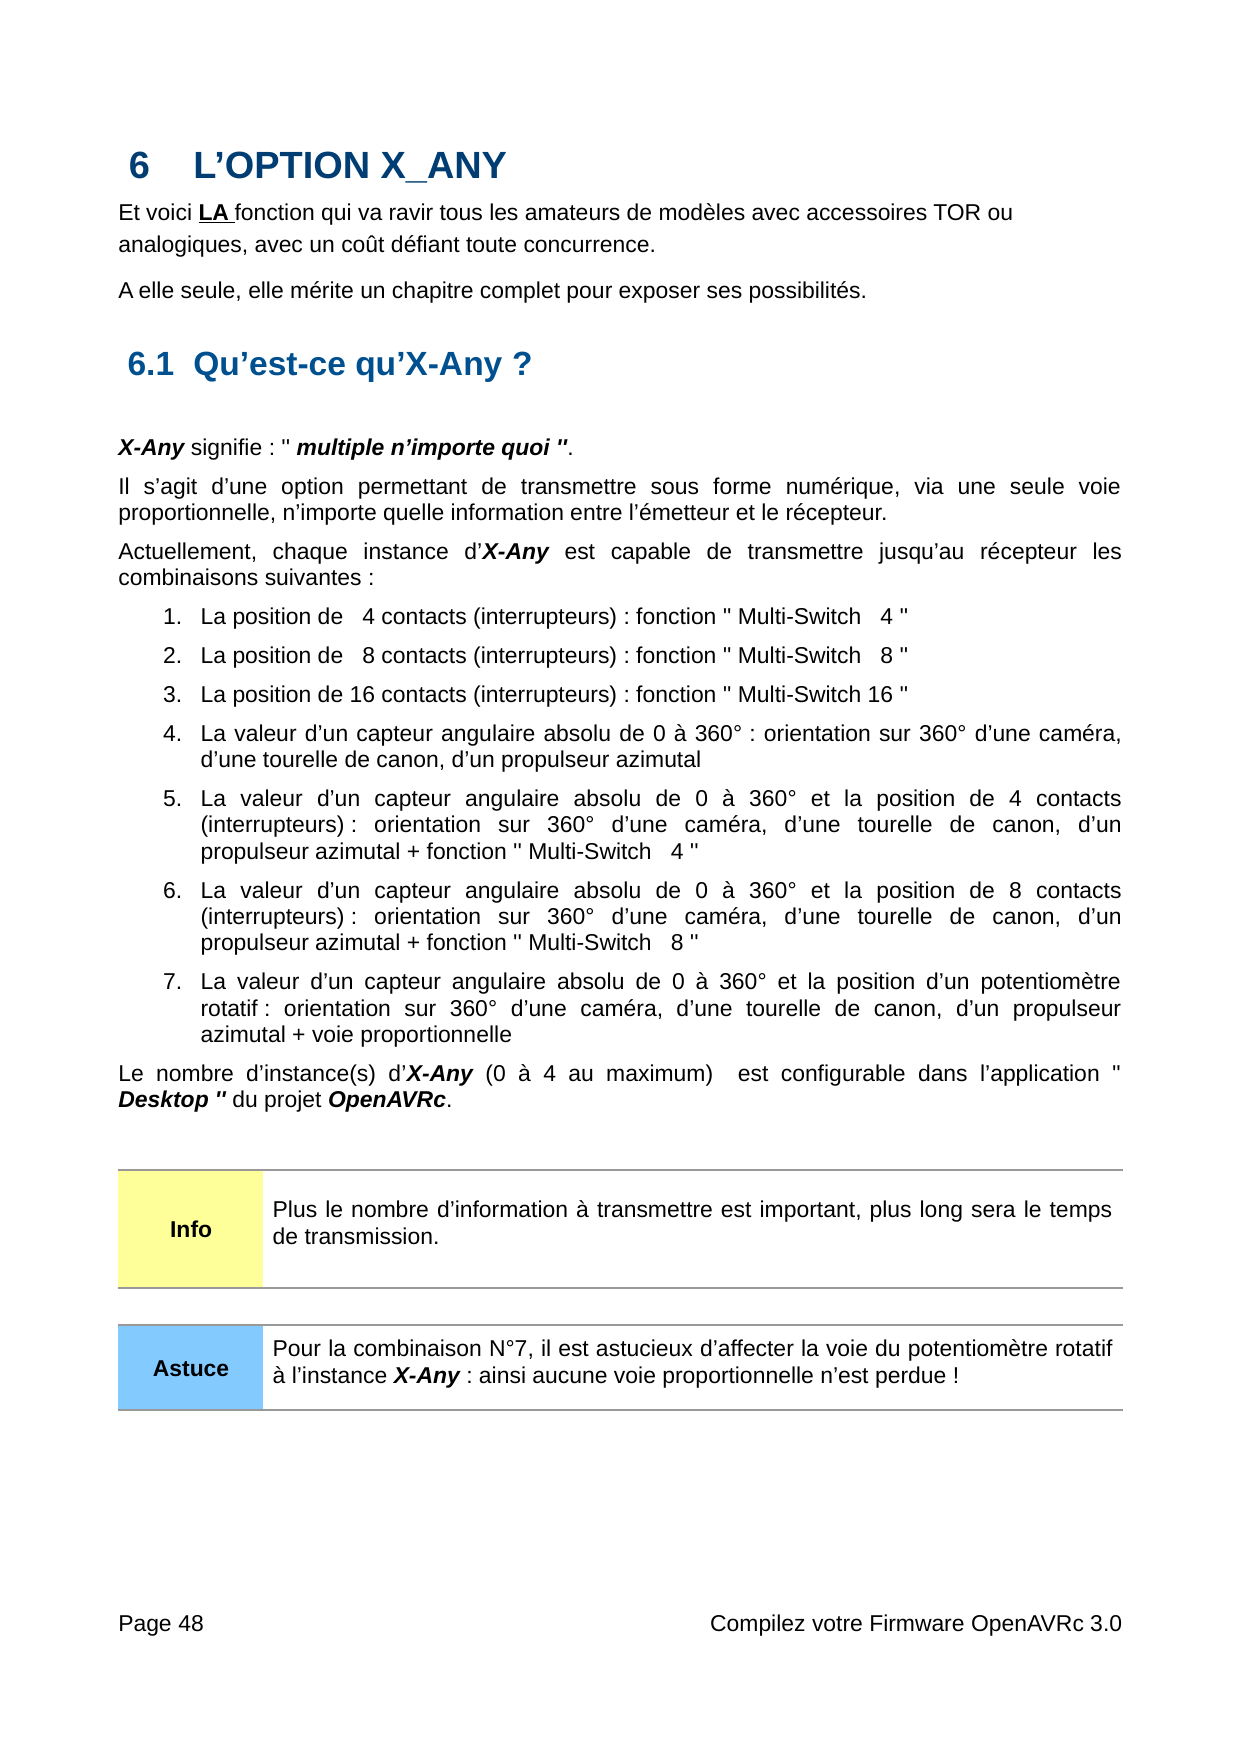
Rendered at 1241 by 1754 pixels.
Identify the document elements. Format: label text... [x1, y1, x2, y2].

list La position de 4 contacts (interrupteurs) : fonction '' Multi-Switch 4 '' [163, 603, 1122, 629]
subtitle Qu’est-ce qu’X-Any ? [118, 344, 1122, 383]
text Actuellement, chaque instance d’X-Any est capable de transmettre jusqu’au récepteur les combinaisons suivantes : [118, 538, 1122, 591]
text Le nombre d’instance(s) d’X-Any (0 à 4 au maximum) est configurable dans l’application '' Desktop '' du projet OpenAVRc. [118, 1060, 1122, 1112]
list La position de 16 contacts (interrupteurs) : fonction '' Multi-Switch 16 '' [163, 681, 1122, 707]
text X-Any signifie : '' multiple n’importe quoi ''. [118, 434, 1122, 460]
list La valeur d’un capteur angulaire absolu de 0 à 360° et la position d’un potentiomètre rotatif : orientation sur 360° d’une caméra, d’une tourelle de canon, d’un propulseur azimutal + voie proportionnelle [163, 968, 1122, 1047]
text Il s’agit d’une option permettant de transmettre sous forme numérique, via une seule voie proportionnelle, n’importe quelle information entre l’émetteur et le récepteur. [118, 473, 1122, 526]
text Et voici LA fonction qui va ravir tous les amateurs de modèles avec accessoires TOR ou analogiques, avec un coût défiant toute concurrence. [118, 199, 1122, 257]
table_header Plus le nombre d’information à transmettre est important, plus long sera le temps de transmission. [264, 1171, 1122, 1287]
table_header Pour la combinaison N°7, il est astucieux d’affecter la voie du potentiomètre rotatif à l’instance X-Any : ainsi aucune voie proportionnelle n’est perdue ! [264, 1326, 1122, 1409]
list La valeur d’un capteur angulaire absolu de 0 à 360° : orientation sur 360° d’une caméra, d’une tourelle de canon, d’un propulseur azimutal [163, 720, 1122, 772]
list La valeur d’un capteur angulaire absolu de 0 à 360° et la position de 8 contacts (interrupteurs) : orientation sur 360° d’une caméra, d’une tourelle de canon, d’un propulseur azimutal + fonction '' Multi-Switch 8 '' [163, 877, 1122, 956]
text A elle seule, elle mérite un chapitre complet pour exposer ses possibilités. [118, 277, 1122, 303]
table_header Info [118, 1171, 263, 1287]
table_header Astuce [118, 1326, 263, 1409]
list La valeur d’un capteur angulaire absolu de 0 à 360° et la position de 4 contacts (interrupteurs) : orientation sur 360° d’une caméra, d’une tourelle de canon, d’un propulseur azimutal + fonction '' Multi-Switch 4 '' [163, 785, 1122, 864]
list La position de 8 contacts (interrupteurs) : fonction '' Multi-Switch 8 '' [163, 642, 1122, 668]
subtitle L’OPTION X_ANY [118, 143, 1122, 187]
